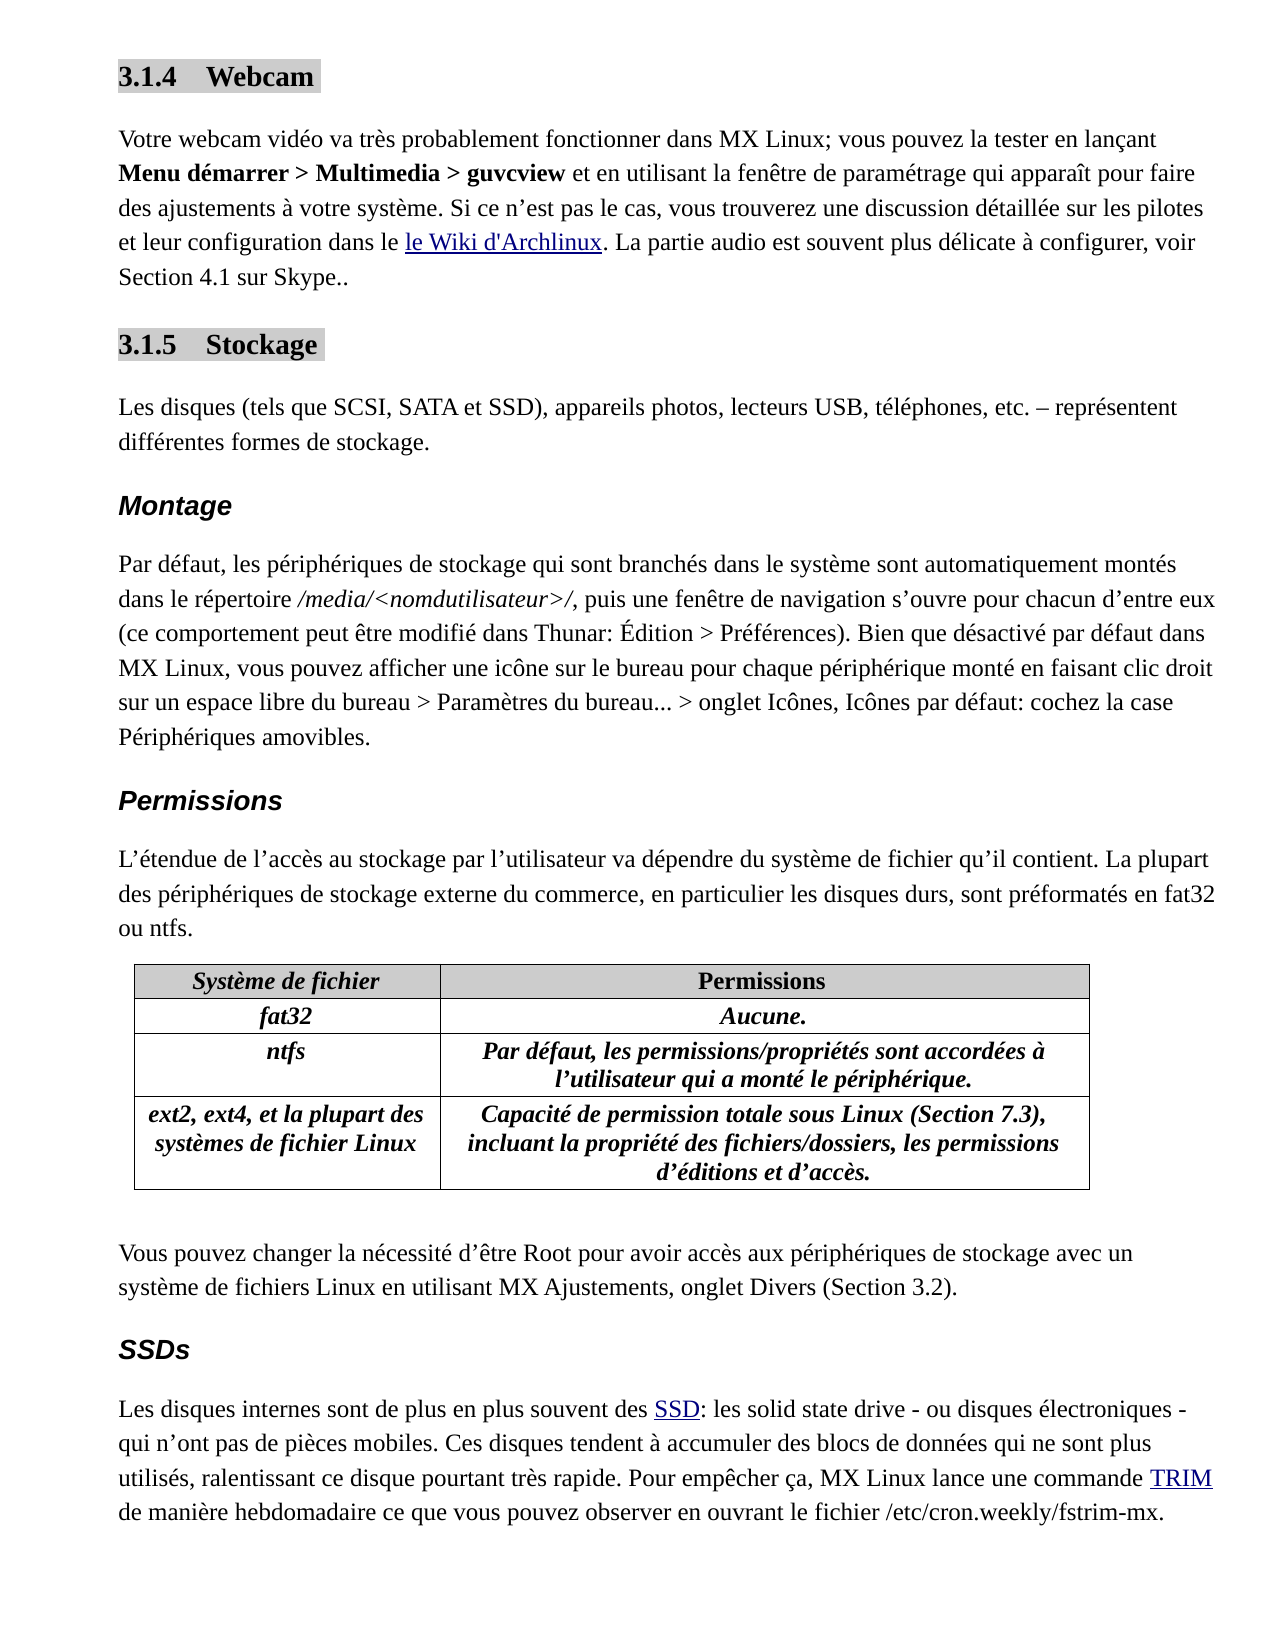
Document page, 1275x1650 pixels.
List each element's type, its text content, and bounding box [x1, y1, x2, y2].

table_cell ntfs [135, 1034, 440, 1096]
text Vous pouvez changer la nécessité d’être Root pour avoir accès aux périphériques de stockage avec un système de fichiers Linux en utilisant MX Ajustements, onglet Divers (Section 3.2). [118, 1238, 1216, 1301]
table_cell Aucune. [441, 999, 1089, 1033]
subtitle 3.1.5 Stockage [118, 327, 1216, 361]
table_header Système de fichier [135, 965, 440, 998]
text Votre webcam vidéo va très probablement fonctionner dans MX Linux; vous pouvez la tester en lançant Menu démarrer > Multimedia > guvcview et en utilisant la fenêtre de paramétrage qui apparaît pour faire des ajustements à votre système. Si ce n’est pas le cas, vous trouverez une discussion détaillée sur les pilotes et leur configuration dans le le Wiki d'Archlinux. La partie audio est souvent plus délicate à configurer, voir Section 4.1 sur Skype.. [118, 124, 1216, 291]
subtitle Permissions [118, 784, 1216, 816]
table_header Permissions [441, 965, 1089, 998]
text Les disques (tels que SCSI, SATA et SSD), appareils photos, lecteurs USB, téléphones, etc. – représentent différentes formes de stockage. [118, 392, 1216, 456]
subtitle Montage [118, 489, 1216, 521]
table_cell ext2, ext4, et la plupart des systèmes de fichier Linux [135, 1097, 440, 1188]
table_cell Par défaut, les permissions/propriétés sont accordées à l’utilisateur qui a monté le périphérique. [441, 1034, 1089, 1096]
table_cell Capacité de permission totale sous Linux (Section 7.3), incluant la propriété des fichiers/dossiers, les permissions d’éditions et d’accès. [441, 1097, 1089, 1188]
subtitle 3.1.4 Webcam [321, 59, 1216, 93]
text L’étendue de l’accès au stockage par l’utilisateur va dépendre du système de fichier qu’il contient. La plupart des périphériques de stockage externe du commerce, en particulier les disques durs, sont préformatés en fat32 ou ntfs. [118, 844, 1216, 942]
table_cell fat32 [135, 999, 440, 1033]
text Les disques internes sont de plus en plus souvent des SSD: les solid state drive - ou disques électroniques - qui n’ont pas de pièces mobiles. Ces disques tendent à accumuler des blocs de données qui ne sont plus utilisés, ralentissant ce disque pourtant très rapide. Pour empêcher ça, MX Linux lance une commande TRIM de manière hebdomadaire ce que vous pouvez observer en ouvrant le fichier /etc/cron.weekly/fstrim-mx. [118, 1394, 1216, 1526]
subtitle SSDs [118, 1334, 1216, 1366]
text Par défaut, les périphériques de stockage qui sont branchés dans le système sont automatiquement montés dans le répertoire /media/<nomdutilisateur>/, puis une fenêtre de navigation s’ouvre pour chacun d’entre eux (ce comportement peut être modifié dans Thunar: édition > Préférences). Bien que désactivé par défaut dans MX Linux, vous pouvez afficher une icône sur le bureau pour chaque périphérique monté en faisant clic droit sur un espace libre du bureau > Paramètres du bureau... > onglet Icônes, Icônes par défaut: cochez la case Périphériques amovibles. [118, 549, 1216, 751]
